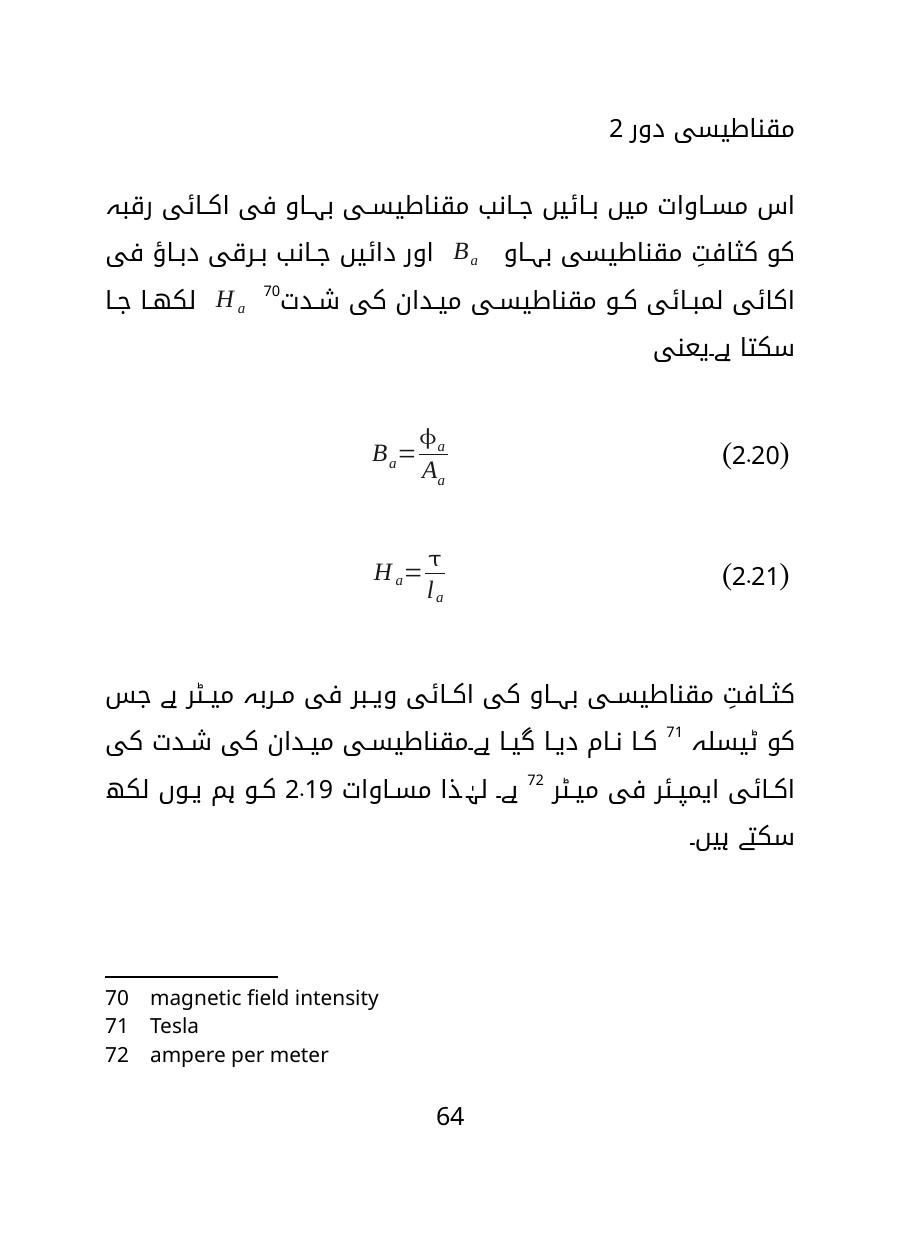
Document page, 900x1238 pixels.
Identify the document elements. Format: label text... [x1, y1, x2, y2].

text اس مساوات میں بائیں جانب مقناطیسی بہاو فی اکائی رقبہ کو کثافتِ مقناطیسی بہاو اور دائیں جانب برقی دباؤ فی اکائی لمبائی کو مقناطیسی میدان کی شدتلکھا جا سکتا ہے۔یعنی [105, 182, 795, 372]
text کثافتِ مقناطیسی بہاو کی اکائی ویبر فی مربہ میٹر ہے جس کو ٹیسلہ کا نام دیا گیا ہے۔مقناطیسی میدان کی شدت کی اکائی ایمپئر فی میٹر ہے۔ لہٰذا مساوات 2.19 کو ہم یوں لکھ سکتے ہیں۔ [105, 671, 795, 861]
table_header (2.21) [705, 541, 795, 625]
table_header [105, 541, 705, 625]
text Tesla [105, 1012, 795, 1040]
table_header (2.20) [705, 419, 795, 507]
table_header [105, 419, 705, 507]
text magnetic field intensity [105, 983, 795, 1012]
text ampere per meter [105, 1040, 795, 1068]
